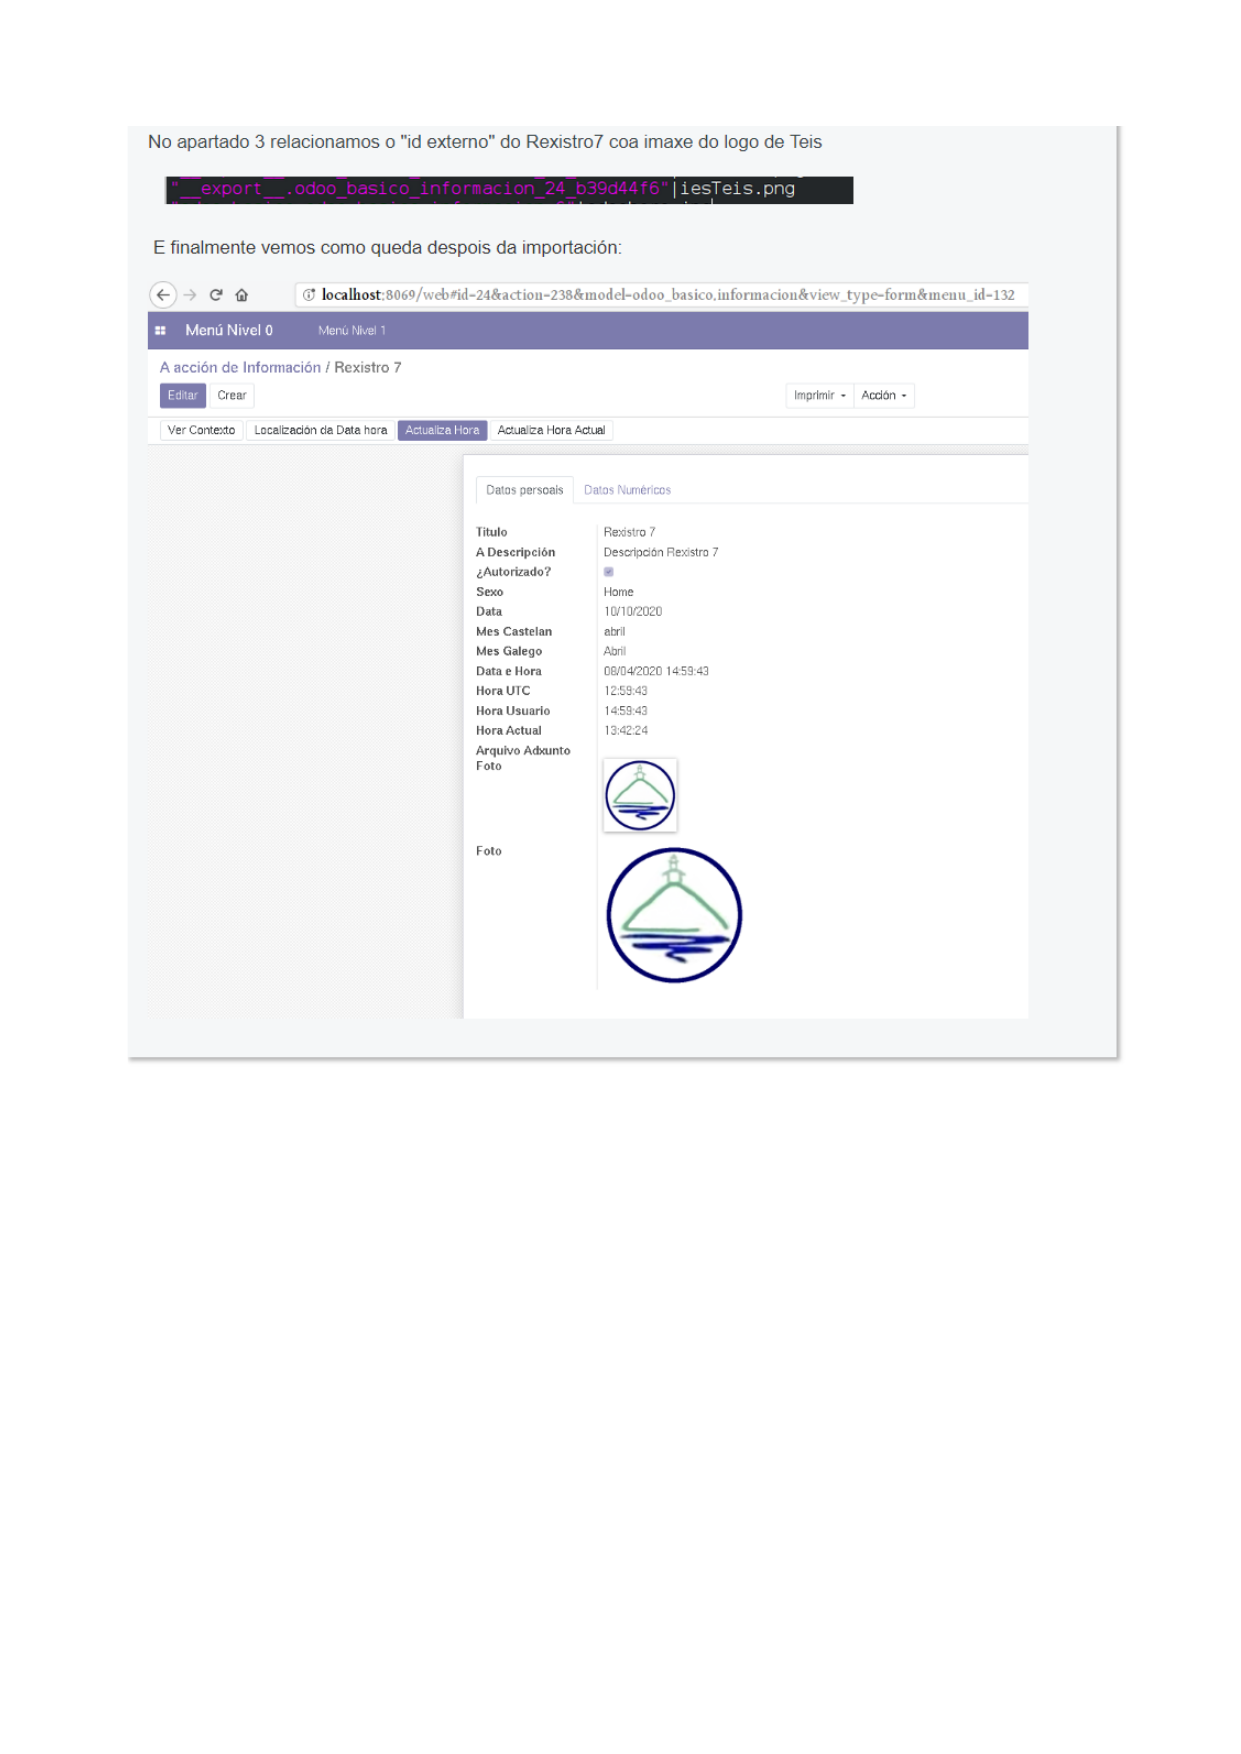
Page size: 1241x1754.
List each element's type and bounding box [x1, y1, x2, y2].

picture [127, 126, 1132, 1076]
